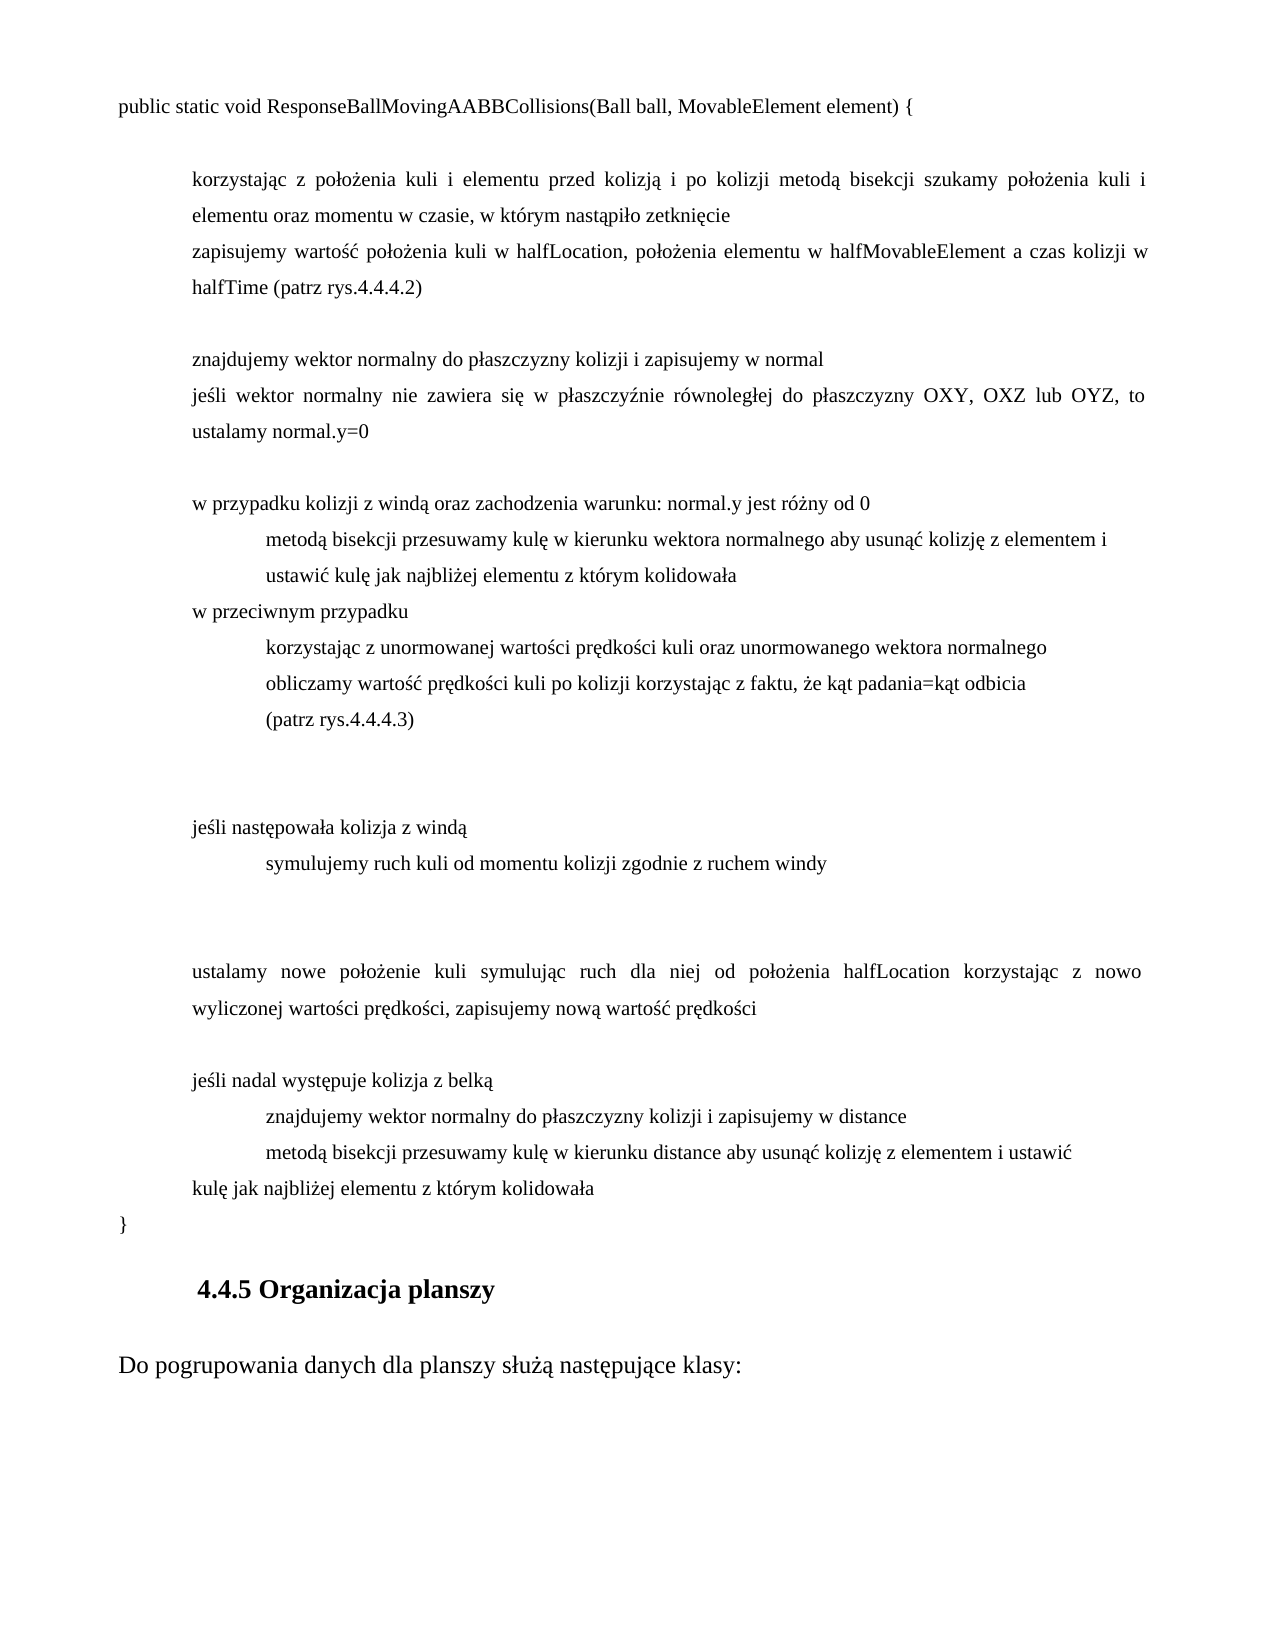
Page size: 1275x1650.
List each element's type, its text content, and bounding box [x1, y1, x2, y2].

text zapisujemy wartość położenia kuli w halfLocation, położenia elementu w halfMovableElement a czas kolizji w halfTime (patrz rys.4.4.4.2) [118, 239, 1157, 299]
text jeśli wektor normalny nie zawiera się w płaszczyźnie równoległej do płaszczyzny OXY, OXZ lub OYZ, to ustalamy normal.y=0 [118, 383, 1157, 443]
text jeśli następowała kolizja z windą [118, 815, 1157, 839]
text ustalamy nowe położenie kuli symulując ruch dla niej od położenia halfLocation korzystając z nowo wyliczonej wartości prędkości, zapisujemy nową wartość prędkości [118, 959, 1157, 1019]
text metodą bisekcji przesuwamy kulę w kierunku wektora normalnego aby usunąć kolizję z elementem i ustawić kulę jak najbliżej elementu z którym kolidowała [118, 527, 1157, 587]
text Do pogrupowania danych dla planszy służą następujące klasy: [118, 1350, 1157, 1379]
text (patrz rys.4.4.4.3) [118, 707, 1157, 731]
text korzystając z unormowanej wartości prędkości kuli oraz unormowanego wektora normalnego obliczamy wartość prędkości kuli po kolizji korzystając z faktu, że kąt padania=kąt odbicia [118, 635, 1157, 695]
text public static void ResponseBallMovingAABBCollisions(Ball ball, MovableElement element) { [118, 94, 1157, 118]
text metodą bisekcji przesuwamy kulę w kierunku distance aby usunąć kolizję z elementem i ustawić kulę jak najbliżej elementu z którym kolidowała [118, 1140, 1157, 1200]
text znajdujemy wektor normalny do płaszczyzny kolizji i zapisujemy w normal [118, 347, 1157, 371]
text znajdujemy wektor normalny do płaszczyzny kolizji i zapisujemy w distance [118, 1104, 1157, 1128]
text symulujemy ruch kuli od momentu kolizji zgodnie z ruchem windy [118, 851, 1157, 875]
text } [118, 1212, 1157, 1236]
subtitle Organizacja planszy [191, 1273, 1157, 1304]
text w przeciwnym przypadku [118, 599, 1157, 623]
text jeśli nadal występuje kolizja z belką [118, 1068, 1157, 1092]
text w przypadku kolizji z windą oraz zachodzenia warunku: normal.y jest różny od 0 [118, 491, 1157, 515]
text korzystając z położenia kuli i elementu przed kolizją i po kolizji metodą bisekcji szukamy położenia kuli i elementu oraz momentu w czasie, w którym nastąpiło zetknięcie [118, 167, 1157, 227]
